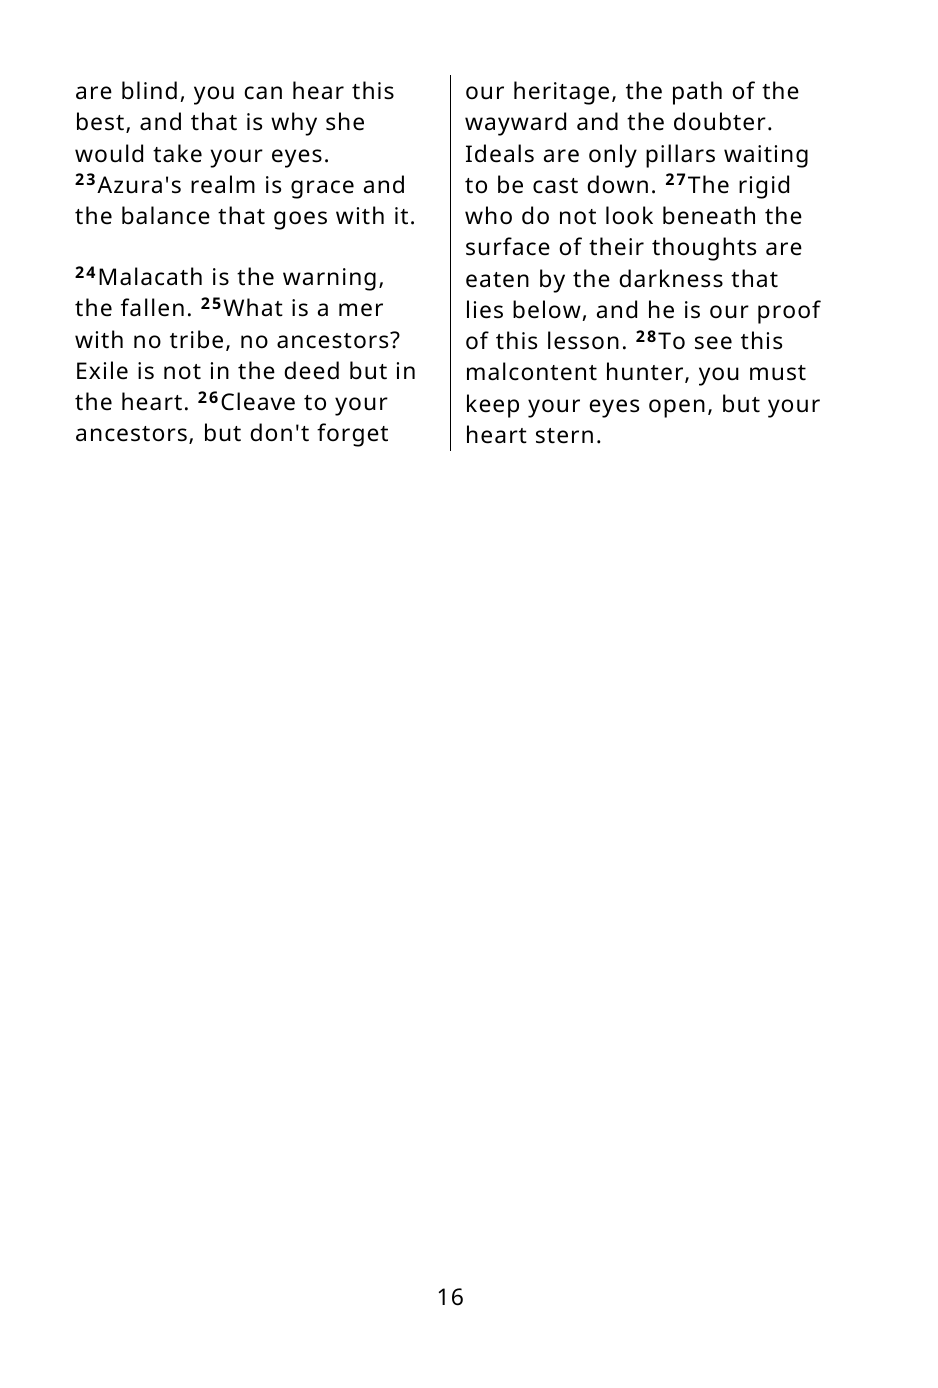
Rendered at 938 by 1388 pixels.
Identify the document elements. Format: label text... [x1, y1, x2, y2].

text 24Malacath is the warning, the fallen. 25What is a mer with no tribe, no ancestors? Exile is not in the deed but in the heart. 26Cleave to your ancestors, but don't forget [75, 261, 435, 448]
text our heritage, the path of the wayward and the doubter. Ideals are only pillars waiting to be cast down. 27The rigid who do not look beneath the surface of their thoughts are eaten by the darkness that lies below, and he is our proof of this lesson. 28To see this malcontent hunter, you must keep your eyes open, but your heart stern. [465, 75, 825, 450]
text are blind, you can hear this best, and that is why she would take your eyes. 23Azura's realm is grace and the balance that goes with it. [75, 75, 435, 231]
